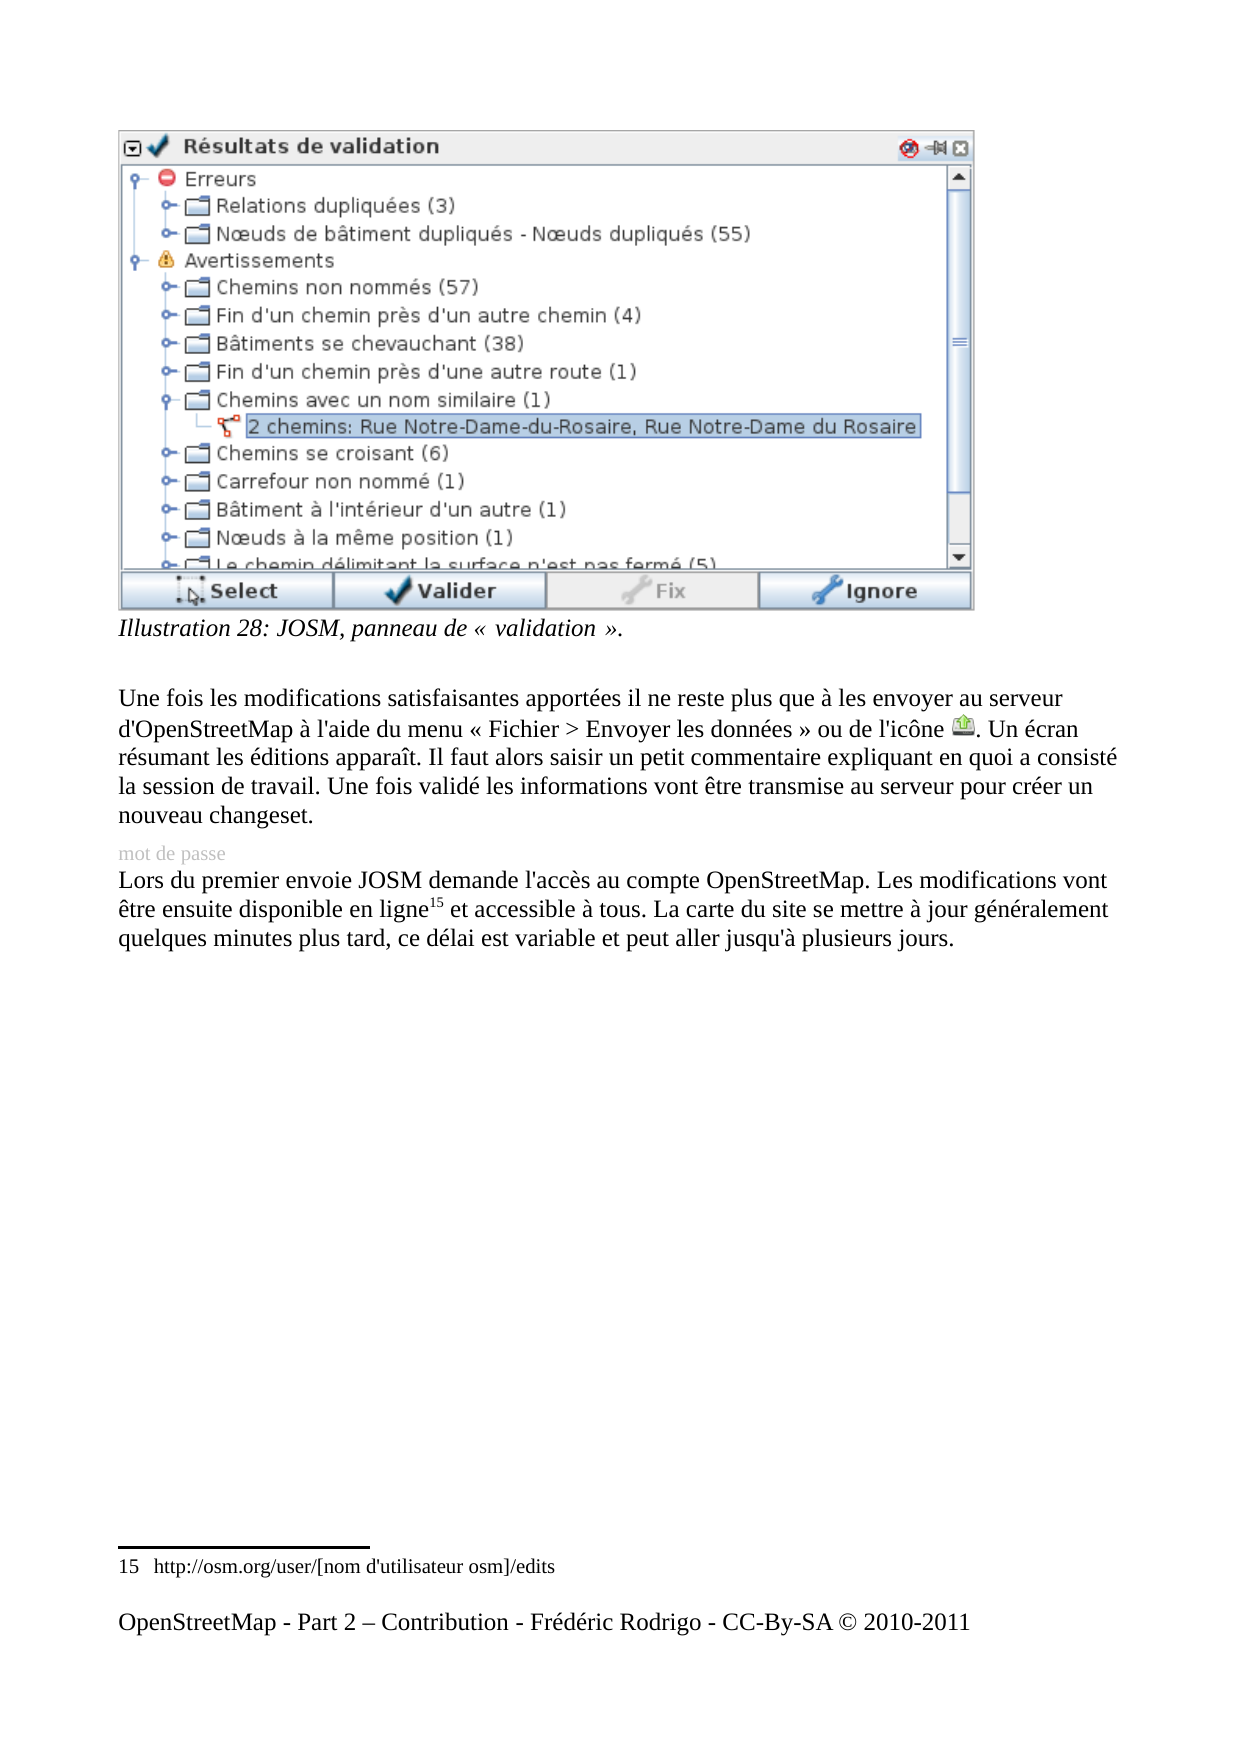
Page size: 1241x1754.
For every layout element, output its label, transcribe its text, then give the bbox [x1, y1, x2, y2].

picture [950, 712, 975, 737]
text Illustration 28: JOSM, panneau de « validation ». [118, 614, 977, 642]
text http://osm.org/user/[nom d'utilisateur osm]/edits [118, 1553, 1122, 1578]
picture [118, 130, 978, 614]
text Lors du premier envoie JOSM demande l'accès au compte OpenStreetMap. Les modifications vont être ensuite disponible en ligne et accessible à tous. La carte du site se mettre à jour généralement quelques minutes plus tard, ce délai est variable et peut aller jusqu'à plusieurs jours. [118, 865, 1122, 951]
text Une fois les modifications satisfaisantes apportées il ne reste plus que à les envoyer au serveur d'OpenStreetMap à l'aide du menu « Fichier > Envoyer les données » ou de l'icône . Un écran résumant les éditions apparaît. Il faut alors saisir un petit commentaire expliquant en quoi a consisté la session de travail. Une fois validé les informations vont être transmise au serveur pour créer un nouveau changeset. [118, 683, 1122, 829]
text mot de passe [118, 841, 1122, 865]
